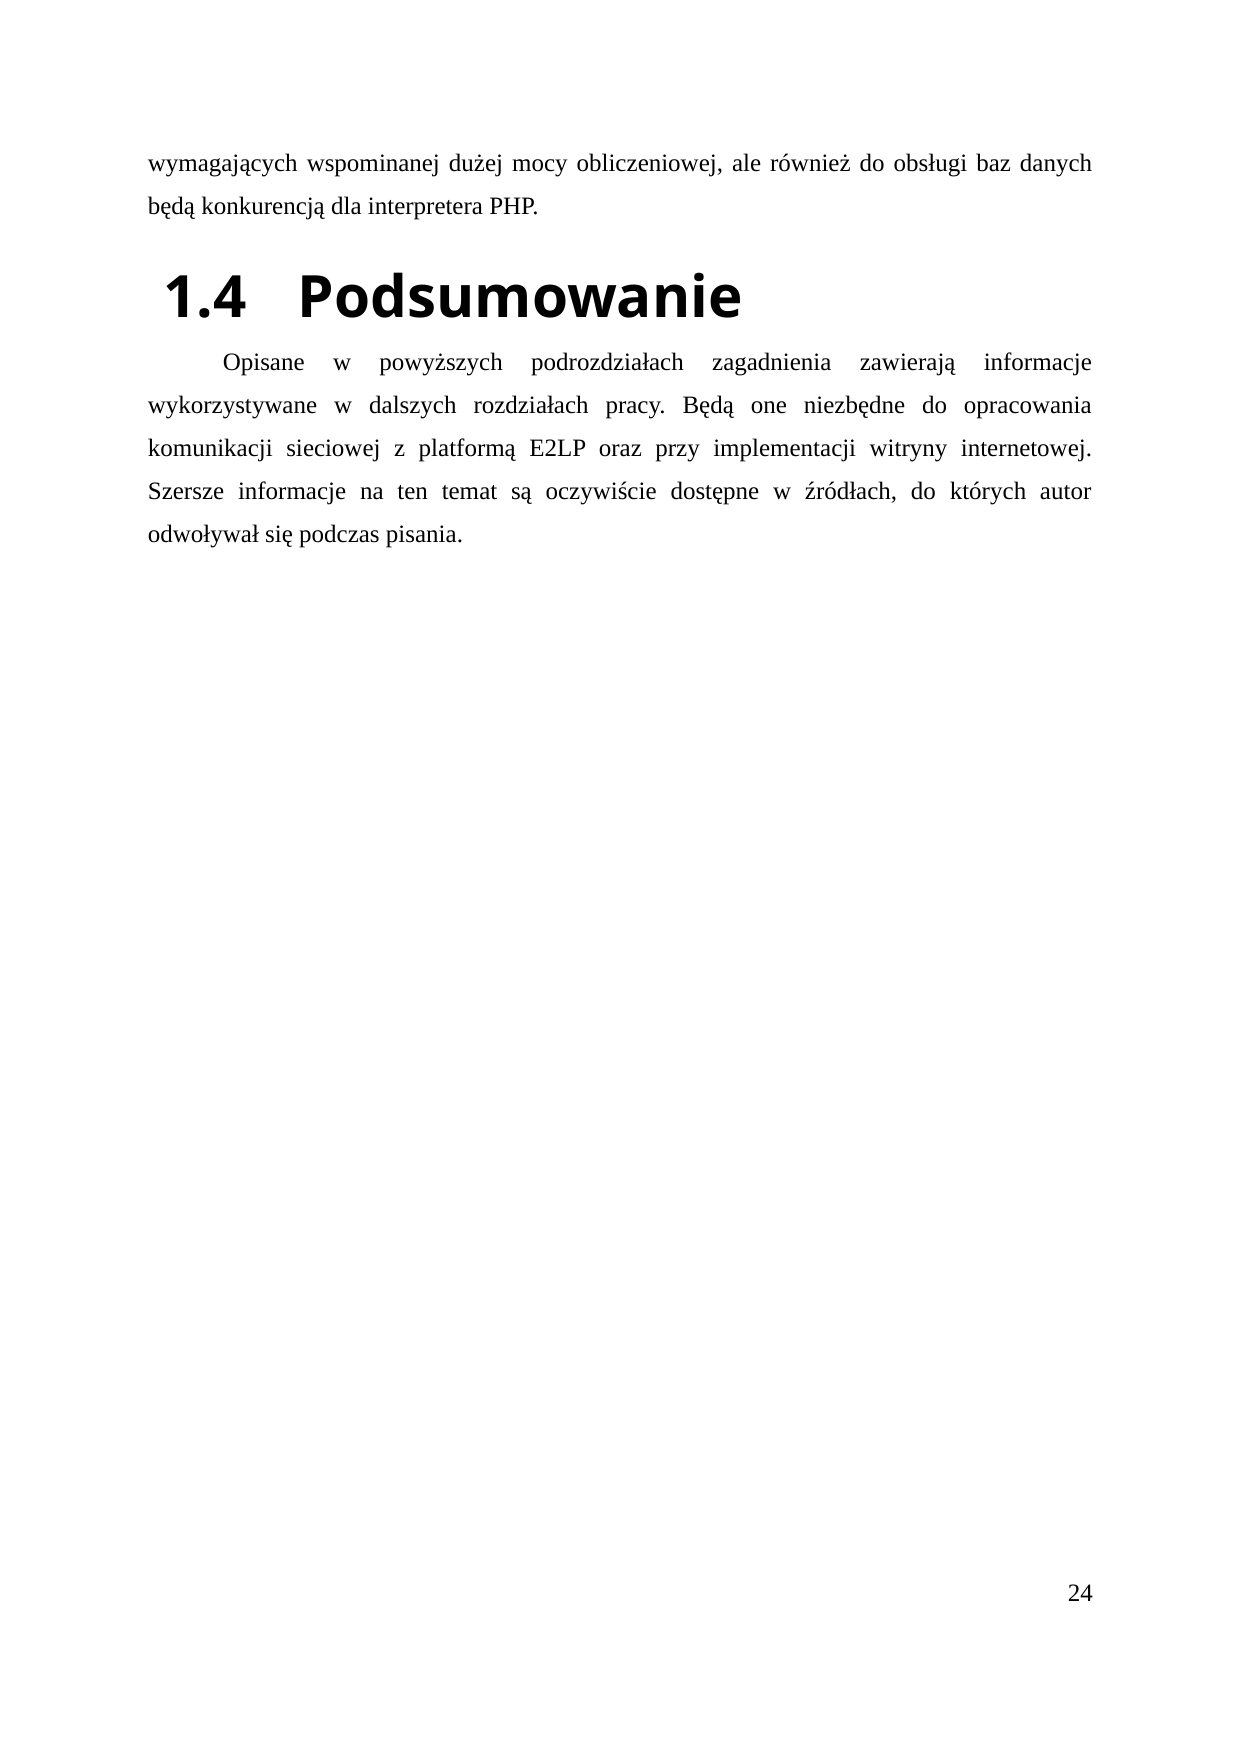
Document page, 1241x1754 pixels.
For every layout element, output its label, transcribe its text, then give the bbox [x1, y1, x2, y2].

text Opisane w powyższych podrozdziałach zagadnienia zawierają informacje wykorzystywane w dalszych rozdziałach pracy. Będą one niezbędne do opracowania komunikacji sieciowej z platformą E2LP oraz przy implementacji witryny internetowej. Szersze informacje na ten temat są oczywiście dostępne w źródłach, do których autor odwoływał się podczas pisania. [148, 347, 1093, 548]
text wymagających wspominanej dużej mocy obliczeniowej, ale również do obsługi baz danych będą konkurencją dla interpretera PHP. [148, 148, 1093, 219]
subtitle Podsumowanie [148, 255, 1093, 334]
